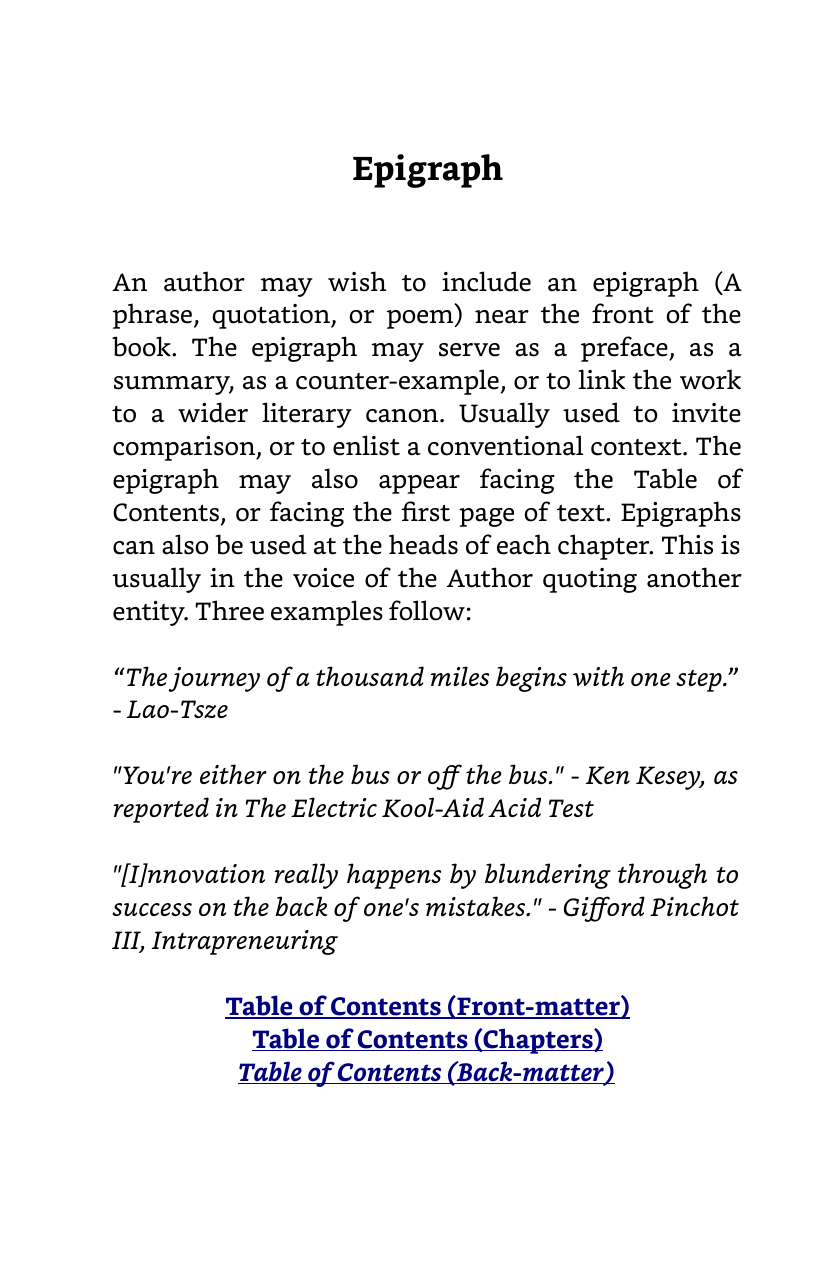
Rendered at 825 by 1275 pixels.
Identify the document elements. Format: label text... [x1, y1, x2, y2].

text An author may wish to include an epigraph (A phrase, quotation, or poem) near the front of the book. The epigraph may serve as a preface, as a summary, as a counter-example, or to link the work to a wider literary canon. Usually used to invite comparison, or to enlist a conventional context. The epigraph may also appear facing the Table of Contents, or facing the first page of text. Epigraphs can also be used at the heads of each chapter. This is usually in the voice of the Author quoting another entity. Three examples follow: [112, 264, 742, 627]
subtitle Epigraph [112, 146, 742, 189]
text "You're either on the bus or off the bus." - Ken Kesey, as reported in The Electric Kool-Aid Acid Test [112, 758, 742, 824]
text "[I]nnovation really happens by blundering through to success on the back of one's mistakes." - Gifford Pinchot III, Intrapreneuring [112, 857, 742, 956]
text “The journey of a thousand miles begins with one step.” - Lao-Tsze [112, 659, 742, 725]
text Table of Contents (Back-matter) [112, 1054, 742, 1087]
text Table of Contents (Front-matter) [112, 989, 742, 1022]
text Table of Contents (Chapters) [112, 1022, 742, 1054]
